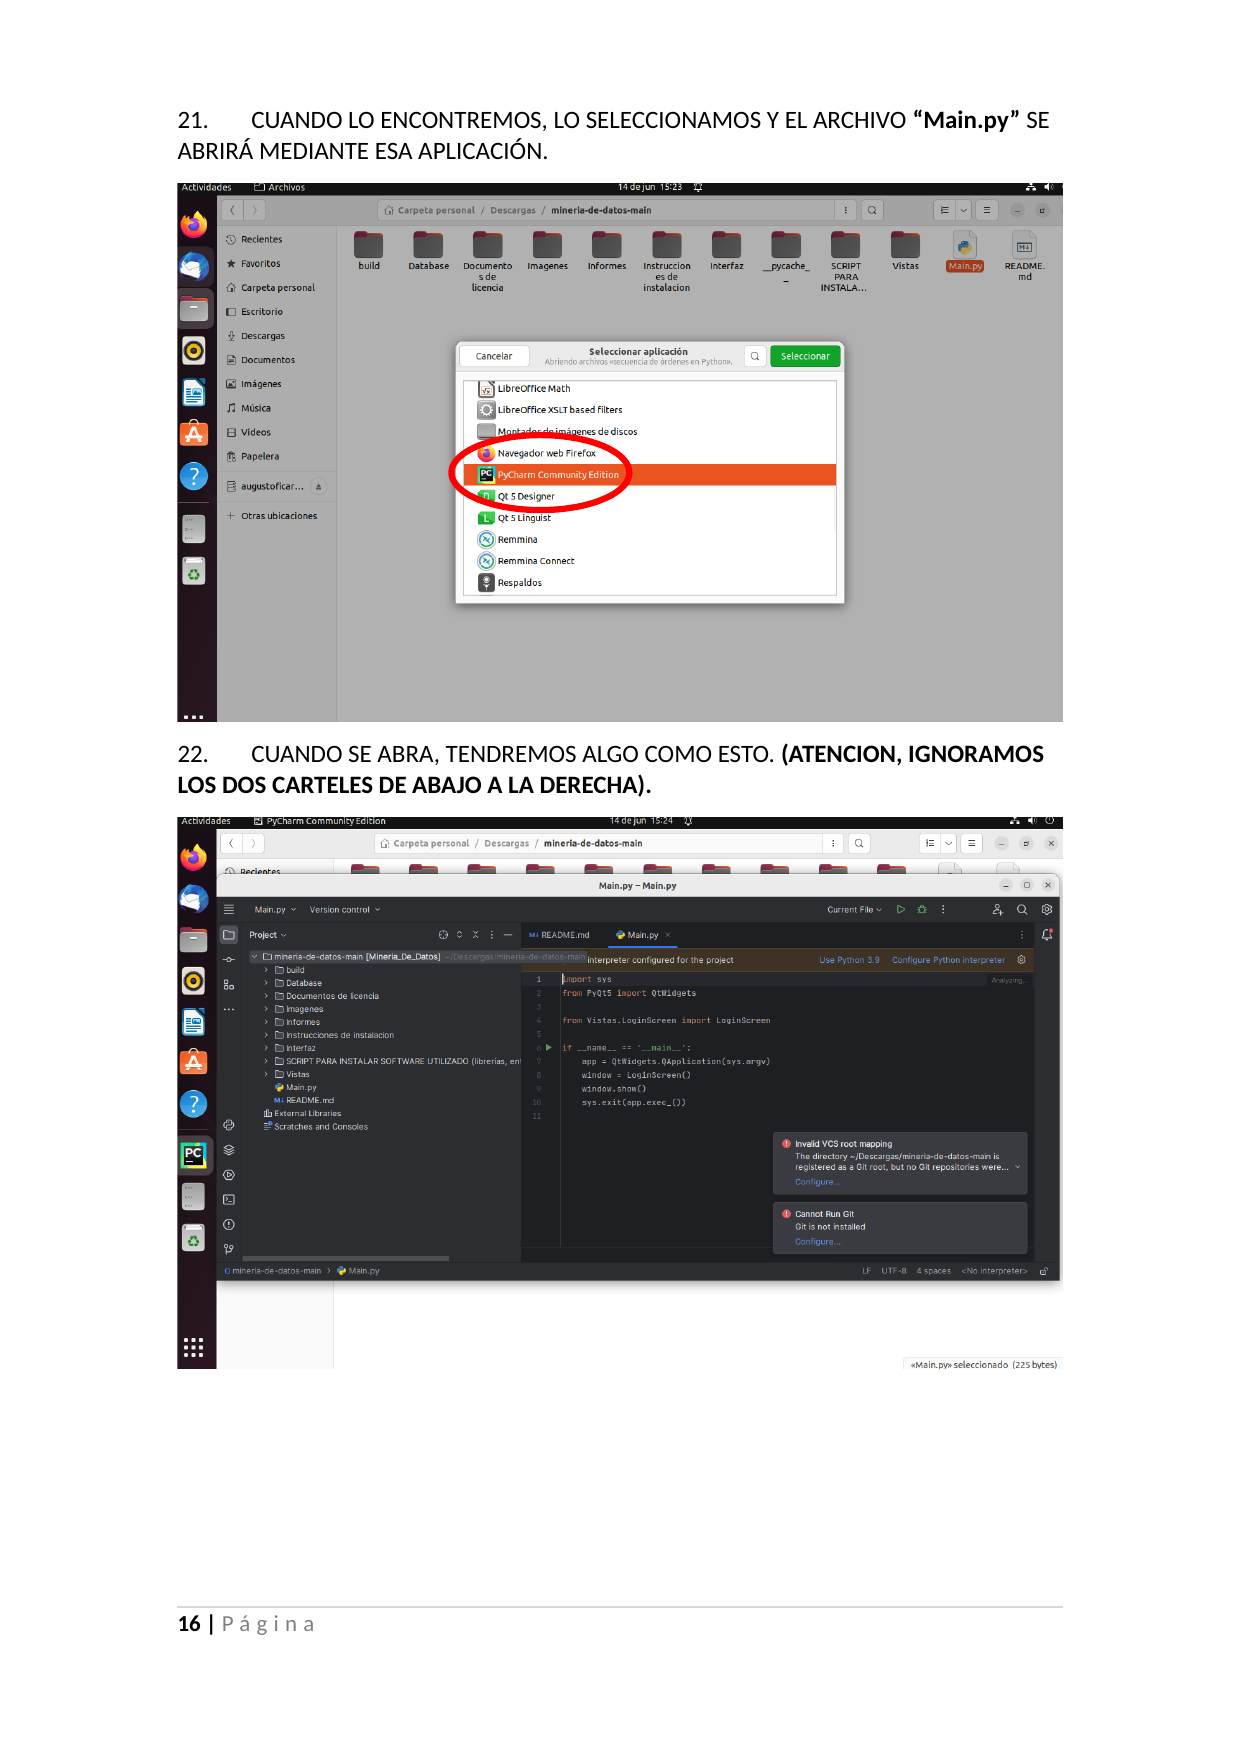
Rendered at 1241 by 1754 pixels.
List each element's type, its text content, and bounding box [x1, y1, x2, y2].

list CUANDO LO ENCONTREMOS, LO SELECCIONAMOS Y EL ARCHIVO “Main.py” SE ABRIRÁ MEDIANTE ESA APLICACIÓN. [177, 104, 1063, 166]
list CUANDO SE ABRA, TENDREMOS ALGO COMO ESTO. (ATENCION, IGNORAMOS LOS DOS CARTELES DE ABAJO A LA DERECHA). [177, 739, 1063, 800]
